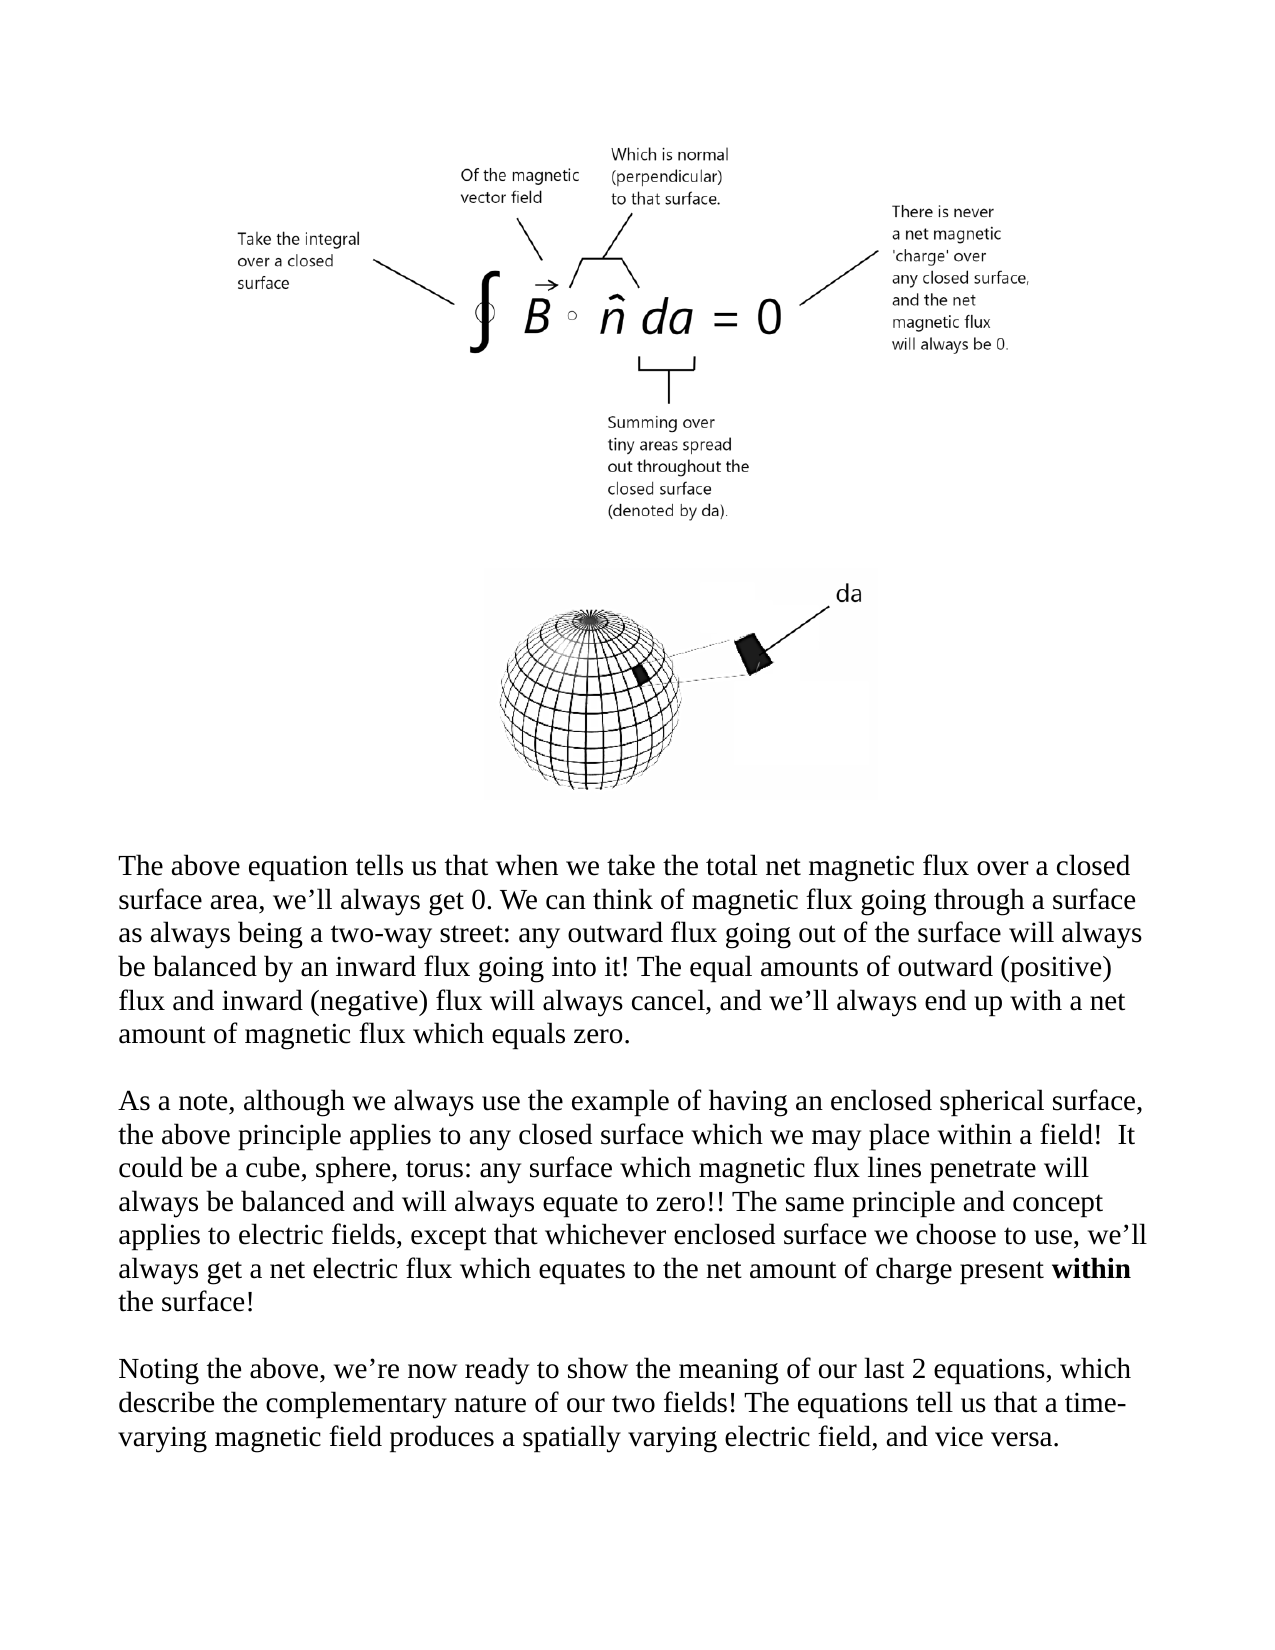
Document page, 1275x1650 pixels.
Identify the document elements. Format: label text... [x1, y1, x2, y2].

text Noting the above, we’re now ready to show the meaning of our last 2 equations, which describe the complementary nature of our two fields! The equations tell us that a time-varying magnetic field produces a spatially varying electric field, and vice versa. [118, 1352, 1157, 1452]
text The above equation tells us that when we take the total net magnetic flux over a closed surface area, we’ll always get 0. We can think of magnetic flux going through a surface as always being a two-way street: any outward flux going out of the surface will always be balanced by an inward flux going into it! The equal amounts of outward (positive) flux and inward (negative) flux will always cancel, and we’ll always end up with a net amount of magnetic flux which equals zero. [118, 848, 1157, 1050]
text As a note, although we always use the example of having an enclosed spherical surface, the above principle applies to any closed surface which we may place within a field! It could be a cube, sphere, torus: any surface which magnetic flux lines penetrate will always be balanced and will always equate to zero!! The same principle and concept applies to electric fields, except that whichever enclosed surface we choose to use, we’ll always get a net electric flux which equates to the net amount of charge present within the surface! [118, 1083, 1157, 1318]
picture [198, 118, 1077, 815]
